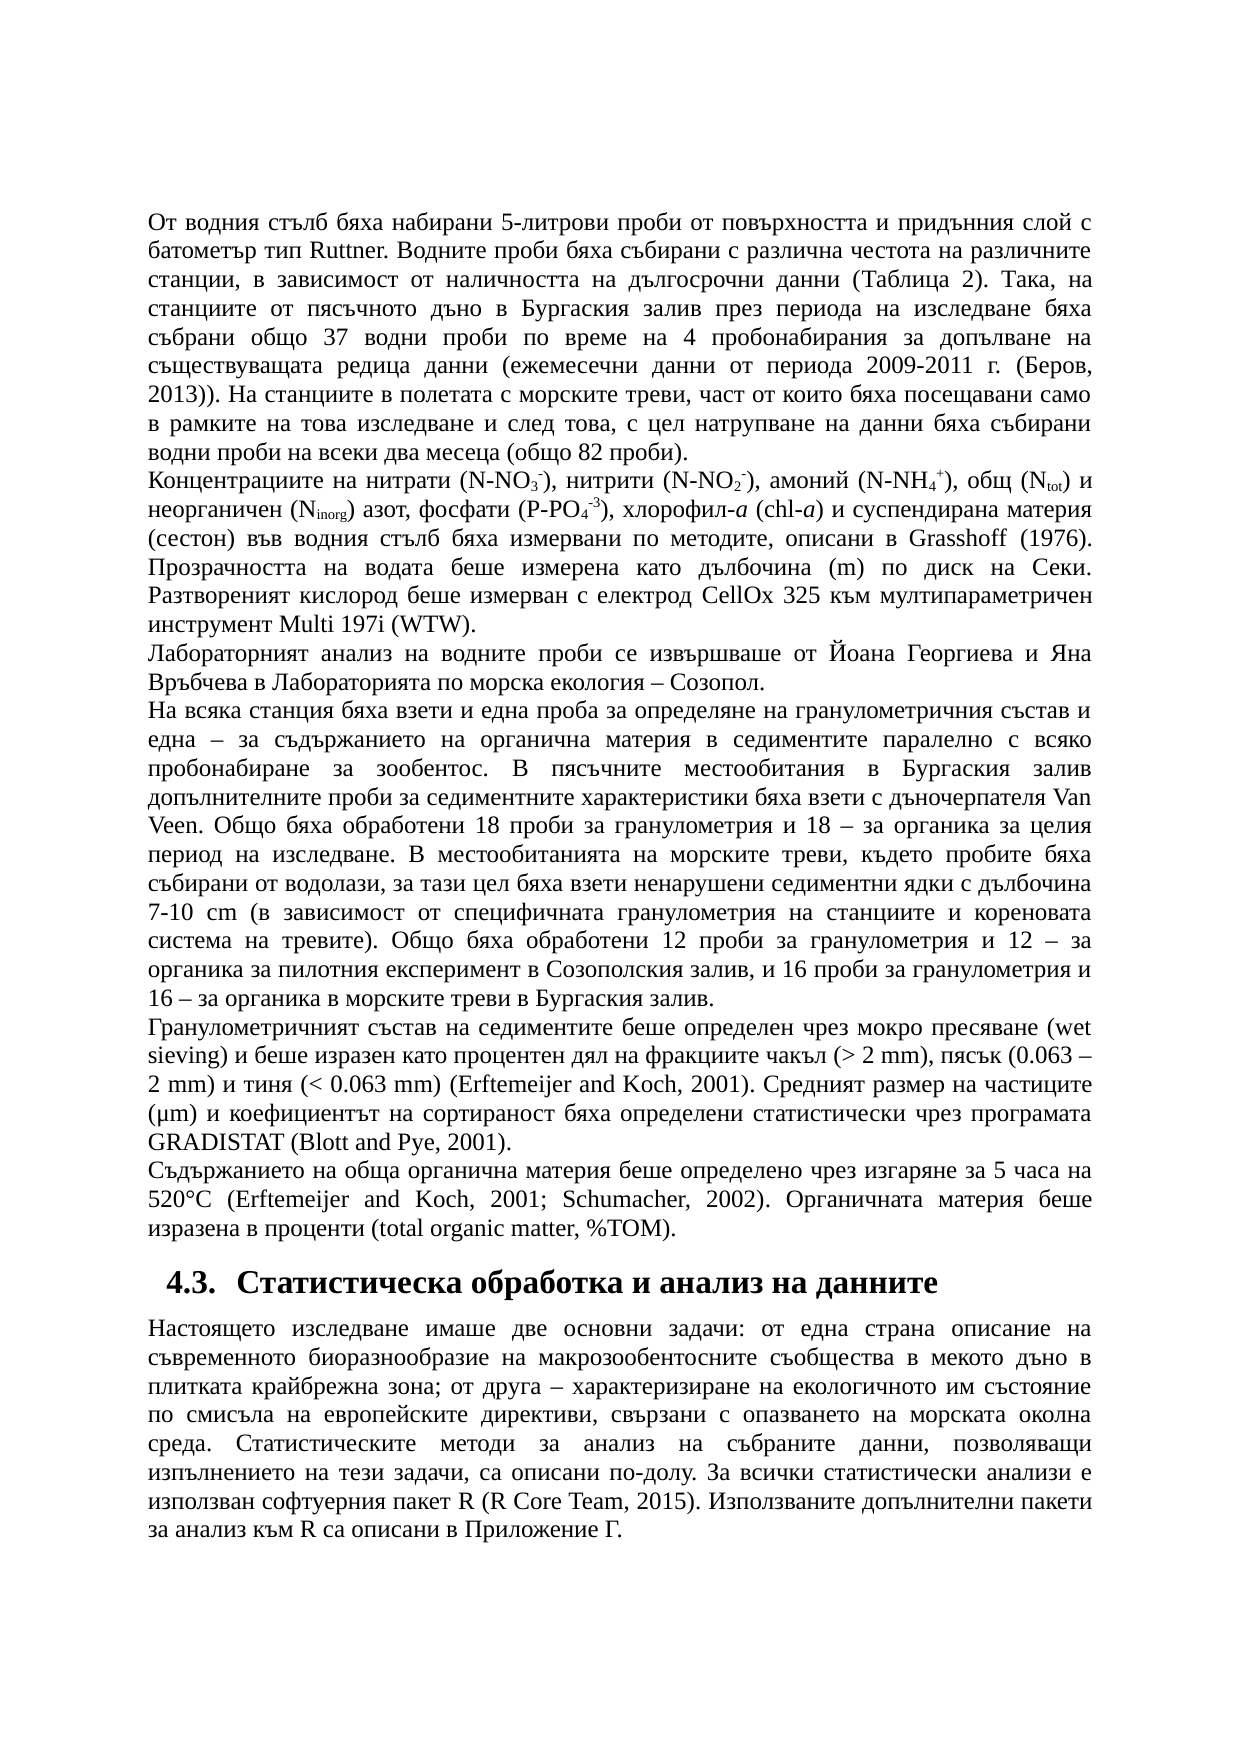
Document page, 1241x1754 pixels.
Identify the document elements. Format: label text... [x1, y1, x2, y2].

text Лабораторният анализ на водните проби се извършваше от Йоана Георгиева и Яна Връбчева в Лабораторията по морска екология – Созопол. [148, 638, 1093, 695]
text Настоящето изследване имаше две основни задачи: от една страна описание на съвременното биоразнообразие на макрозообентосните съобщества в мекото дъно в плитката крайбрежна зона; от друга – характеризиране на екологичното им състояние по смисъла на европейските директиви, свързани с опазването на морската околна среда. Статистическите методи за анализ на събраните данни, позволяващи изпълнението на тези задачи, са описани по-долу. За всички статистически анализи е използван софтуерния пакет R (R Core Team, 2015). Използваните допълнителни пакети за анализ към R са описани в Приложение Г. [148, 1313, 1093, 1543]
text Гранулометричният състав на седиментите беше определен чрез мокро пресяване (wet sieving) и беше изразен като процентен дял на фракциите чакъл (> 2 mm), пясък (0.063 – 2 mm) и тиня (< 0.063 mm) (Erftemeijer and Koch, 2001). Средният размер на частиците (μm) и коефициентът на сортираност бяха определени статистически чрез програмата GRADISTAT (Blott and Pye, 2001). [148, 1012, 1093, 1155]
text От водния стълб бяха набирани 5-литрови проби от повърхността и придънния слой с батометър тип Ruttner. Водните проби бяха събирани с различна честота на различните станции, в зависимост от наличността на дългосрочни данни (Таблица 2). Така, на станциите от пясъчното дъно в Бургаския залив през периода на изследване бяха събрани общо 37 водни проби по време на 4 пробонабирания за допълване на съществуващата редица данни (ежемесечни данни от периода 2009-2011 г. (Беров, 2013)). На станциите в полетата с морските треви, част от които бяха посещавани само в рамките на това изследване и след това, с цел натрупване на данни бяха събирани водни проби на всеки два месеца (общо 82 проби). [148, 207, 1093, 465]
text На всяка станция бяха взети и една проба за определяне на гранулометричния състав и една – за съдържанието на органична материя в седиментите паралелно с всяко пробонабиране за зообентос. В пясъчните местообитания в Бургаския залив допълнителните проби за седиментните характеристики бяха взети с дъночерпателя Van Veen. Общо бяха обработени 18 проби за гранулометрия и 18 – за органика за целия период на изследване. В местообитанията на морските треви, където пробите бяха събирани от водолази, за тази цел бяха взети ненарушени седиментни ядки с дълбочина 7-10 cm (в зависимост от специфичната гранулометрия на станциите и кореновата система на тревите). Общо бяха обработени 12 проби за гранулометрия и 12 – за органика за пилотния експеримент в Созополския залив, и 16 проби за гранулометрия и 16 – за органика в морските треви в Бургаския залив. [148, 695, 1093, 1012]
subtitle Статистическа обработка и анализ на данните [224, 1262, 1093, 1301]
text Съдържанието на обща органична материя беше определено чрез изгаряне за 5 часа на 520°С (Erftemeijer and Koch, 2001; Schumacher, 2002). Органичната материя беше изразена в проценти (total organic matter, %TOM). [148, 1155, 1093, 1242]
text Концентрациите на нитрати (N-NO3-), нитрити (N-NO2-), амоний (N-NH4+), общ (Ntot) и неорганичен (Ninorg) азот, фосфати (P-PO4-3), хлорофил-а (chl-a) и суспендирана материя (сестон) във водния стълб бяха измервани по методите, описани в Grasshoff (1976). Прозрачността на водата беше измерена като дълбочина (m) по диск на Секи. Разтвореният кислород беше измерван с електрод CellOx 325 към мултипараметричен инструмент Multi 197i (WTW). [148, 465, 1093, 638]
